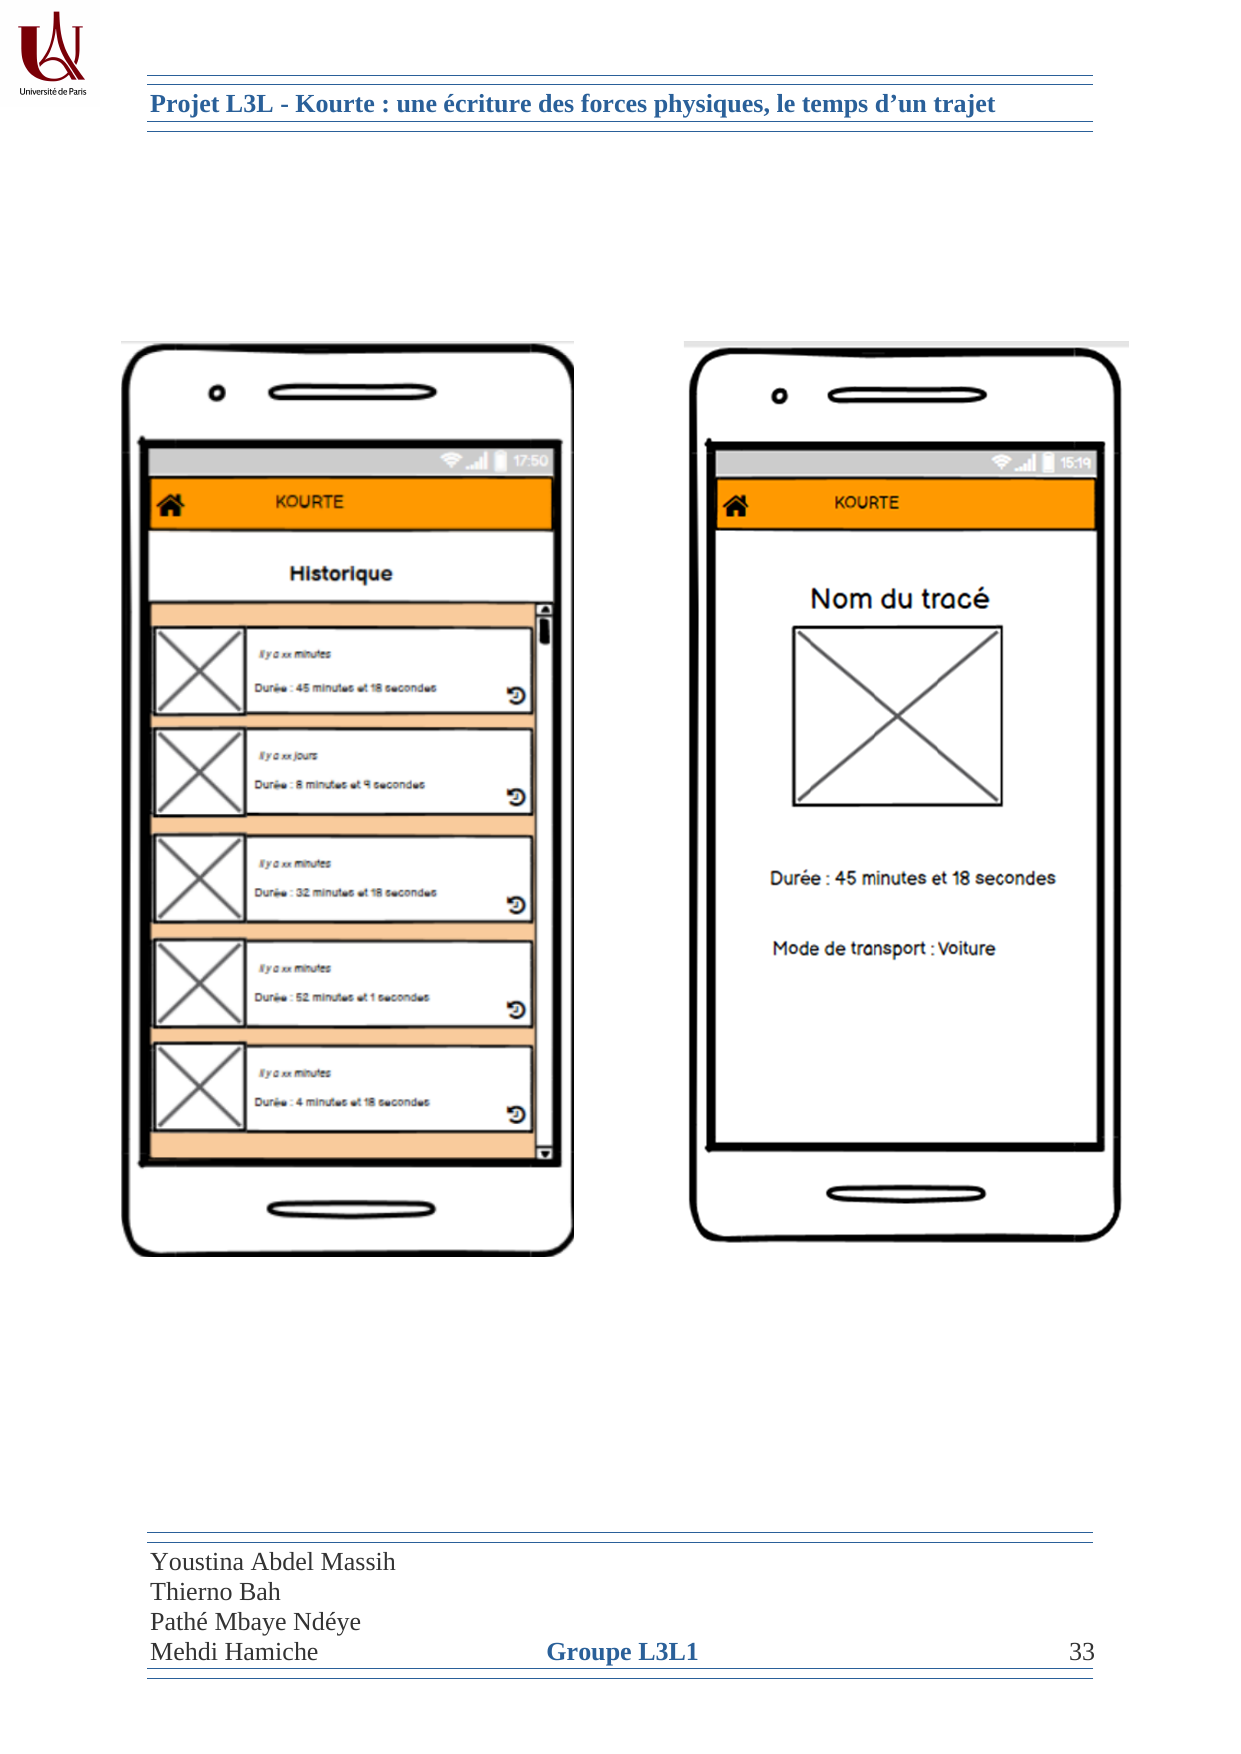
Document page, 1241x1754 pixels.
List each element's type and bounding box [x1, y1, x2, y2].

picture [121, 341, 574, 1257]
picture [0, 0, 101, 107]
picture [683, 341, 1129, 1254]
